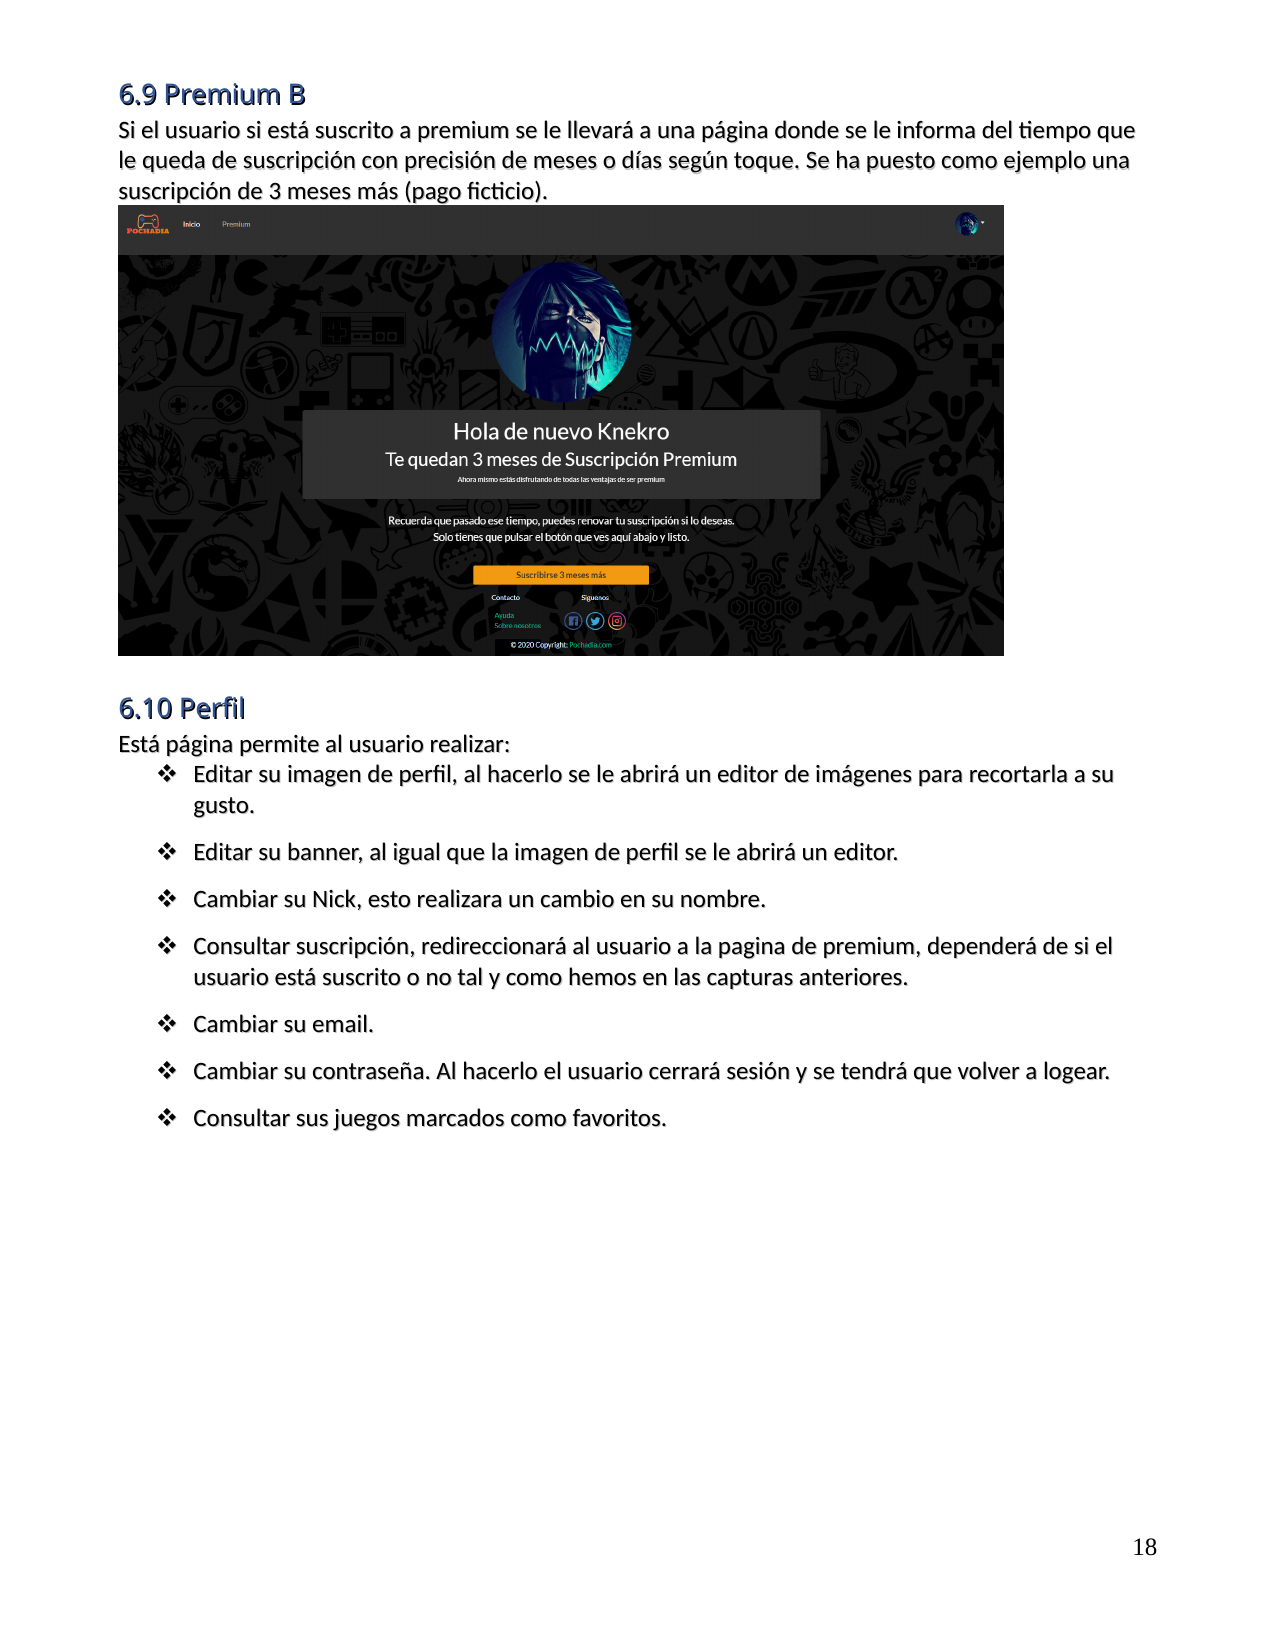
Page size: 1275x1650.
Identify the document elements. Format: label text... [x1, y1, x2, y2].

list Consultar suscripción, redireccionará al usuario a la pagina de premium, dependerá de si el usuario está suscrito o no tal y como hemos en las capturas anteriores. [156, 930, 1157, 991]
subtitle 6.10 Perfil [118, 689, 1157, 726]
text Si el usuario si está suscrito a premium se le llevará a una página donde se le informa del tiempo que le queda de suscripción con precisión de meses o días según toque. Se ha puesto como ejemplo una suscripción de 3 meses más (pago ficticio). [118, 114, 1157, 656]
list Editar su imagen de perfil, al hacerlo se le abrirá un editor de imágenes para recortarla a su gusto. [156, 758, 1157, 819]
list Consultar sus juegos marcados como favoritos. [156, 1102, 1157, 1133]
list Cambiar su email. [156, 1008, 1157, 1038]
list Cambiar su Nick, esto realizara un cambio en su nombre. [156, 883, 1157, 914]
list Editar su banner, al igual que la imagen de perfil se le abrirá un editor. [156, 836, 1157, 866]
text Está página permite al usuario realizar: [118, 728, 1157, 758]
list Cambiar su contraseña. Al hacerlo el usuario cerrará sesión y se tendrá que volver a logear. [156, 1055, 1157, 1086]
subtitle 6.9 Premium B [118, 75, 1157, 112]
